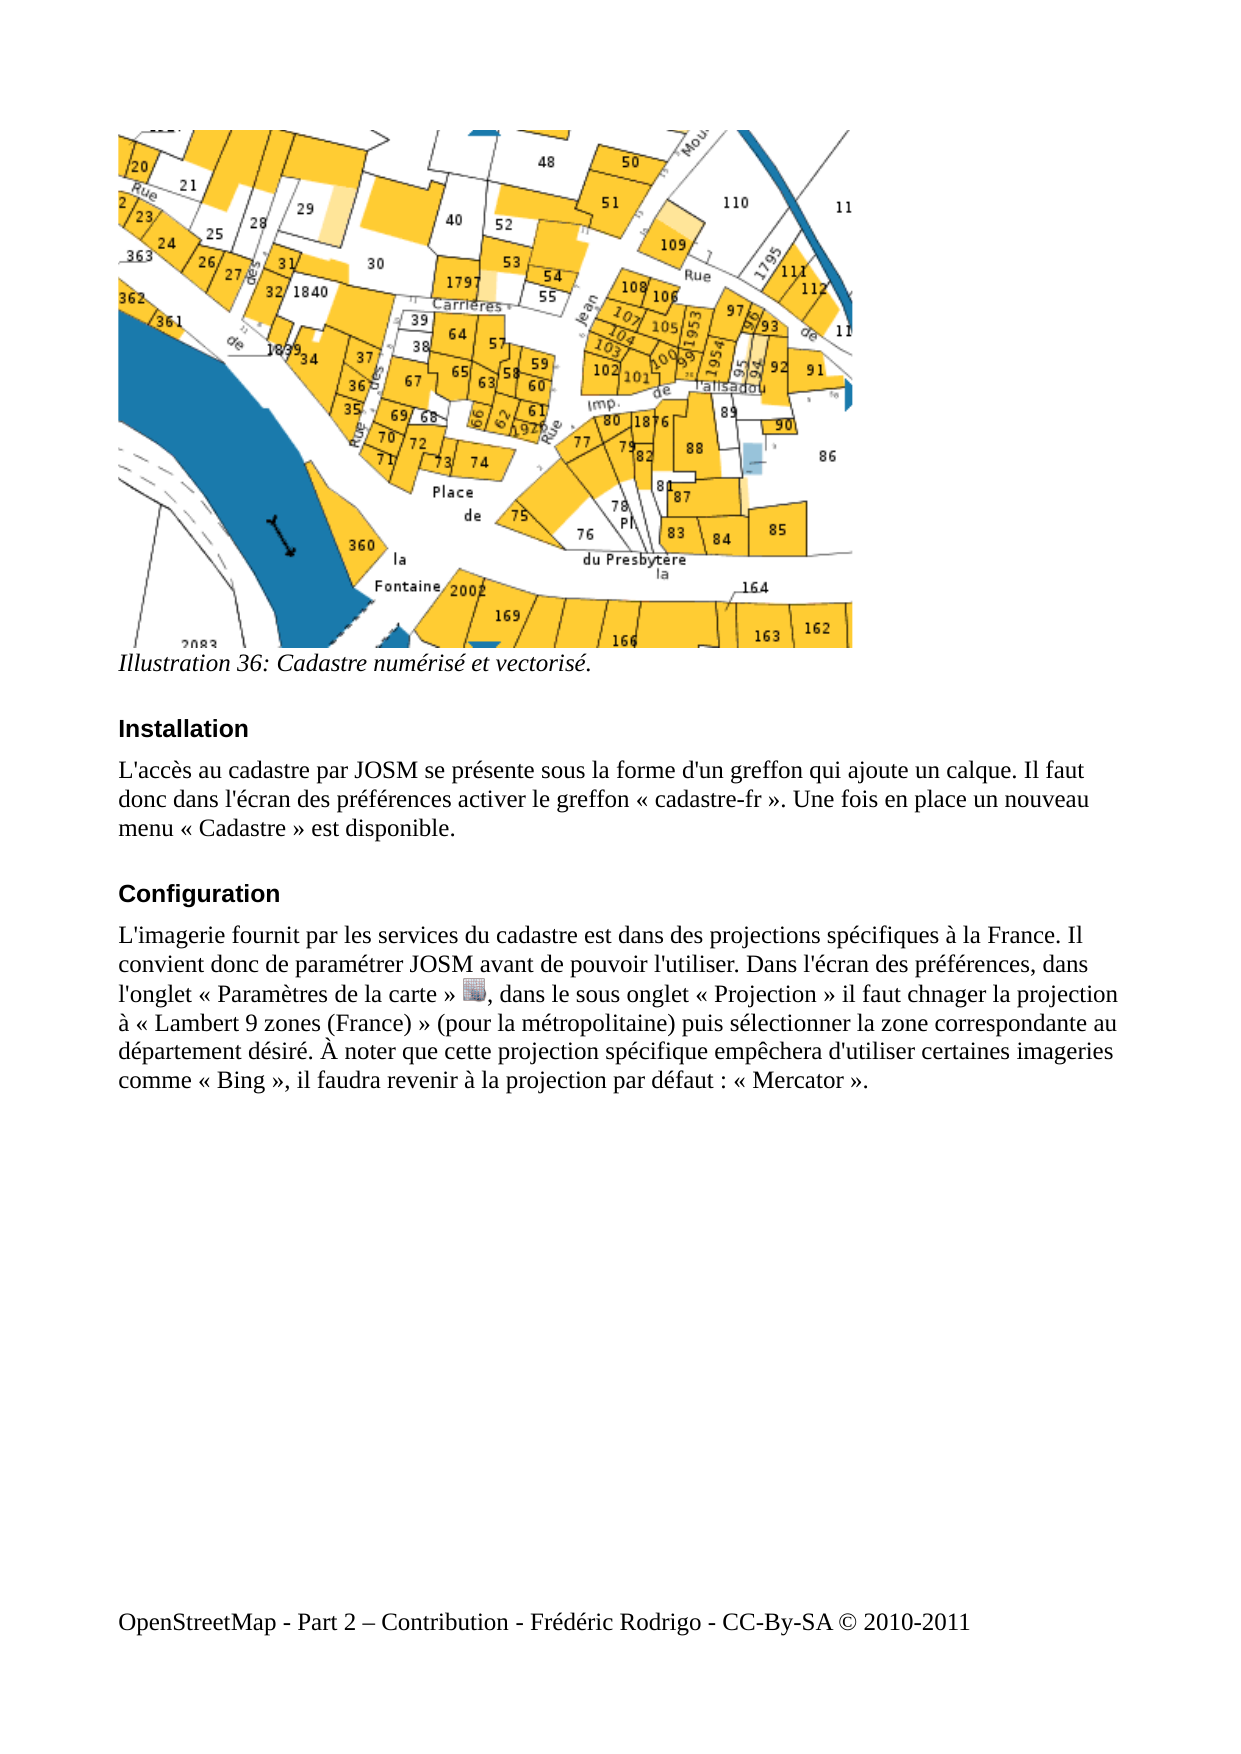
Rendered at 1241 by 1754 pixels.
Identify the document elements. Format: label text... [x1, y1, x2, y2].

picture [118, 130, 853, 648]
text Illustration 36: Cadastre numérisé et vectorisé. [118, 648, 852, 677]
subtitle Installation [118, 714, 1122, 743]
text L'imagerie fournit par les services du cadastre est dans des projections spécifiques à la France. Il convient donc de paramétrer JOSM avant de pouvoir l'utiliser. Dans l'écran des préférences, dans l'onglet « Paramètres de la carte » , dans le sous onglet « Projection » il faut chnager la projection à « Lambert 9 zones (France) » (pour la métropolitaine) puis sélectionner la zone correspondante au département désiré. À noter que cette projection spécifique empêchera d'utiliser certaines imageries comme « Bing », il faudra revenir à la projection par défaut : « Mercator ». [118, 920, 1122, 1094]
text L'accès au cadastre par JOSM se présente sous la forme d'un greffon qui ajoute un calque. Il faut donc dans l'écran des préférences activer le greffon « cadastre-fr ». Une fois en place un nouveau menu « Cadastre » est disponible. [118, 755, 1122, 841]
picture [462, 977, 487, 1003]
subtitle Configuration [118, 879, 1122, 907]
